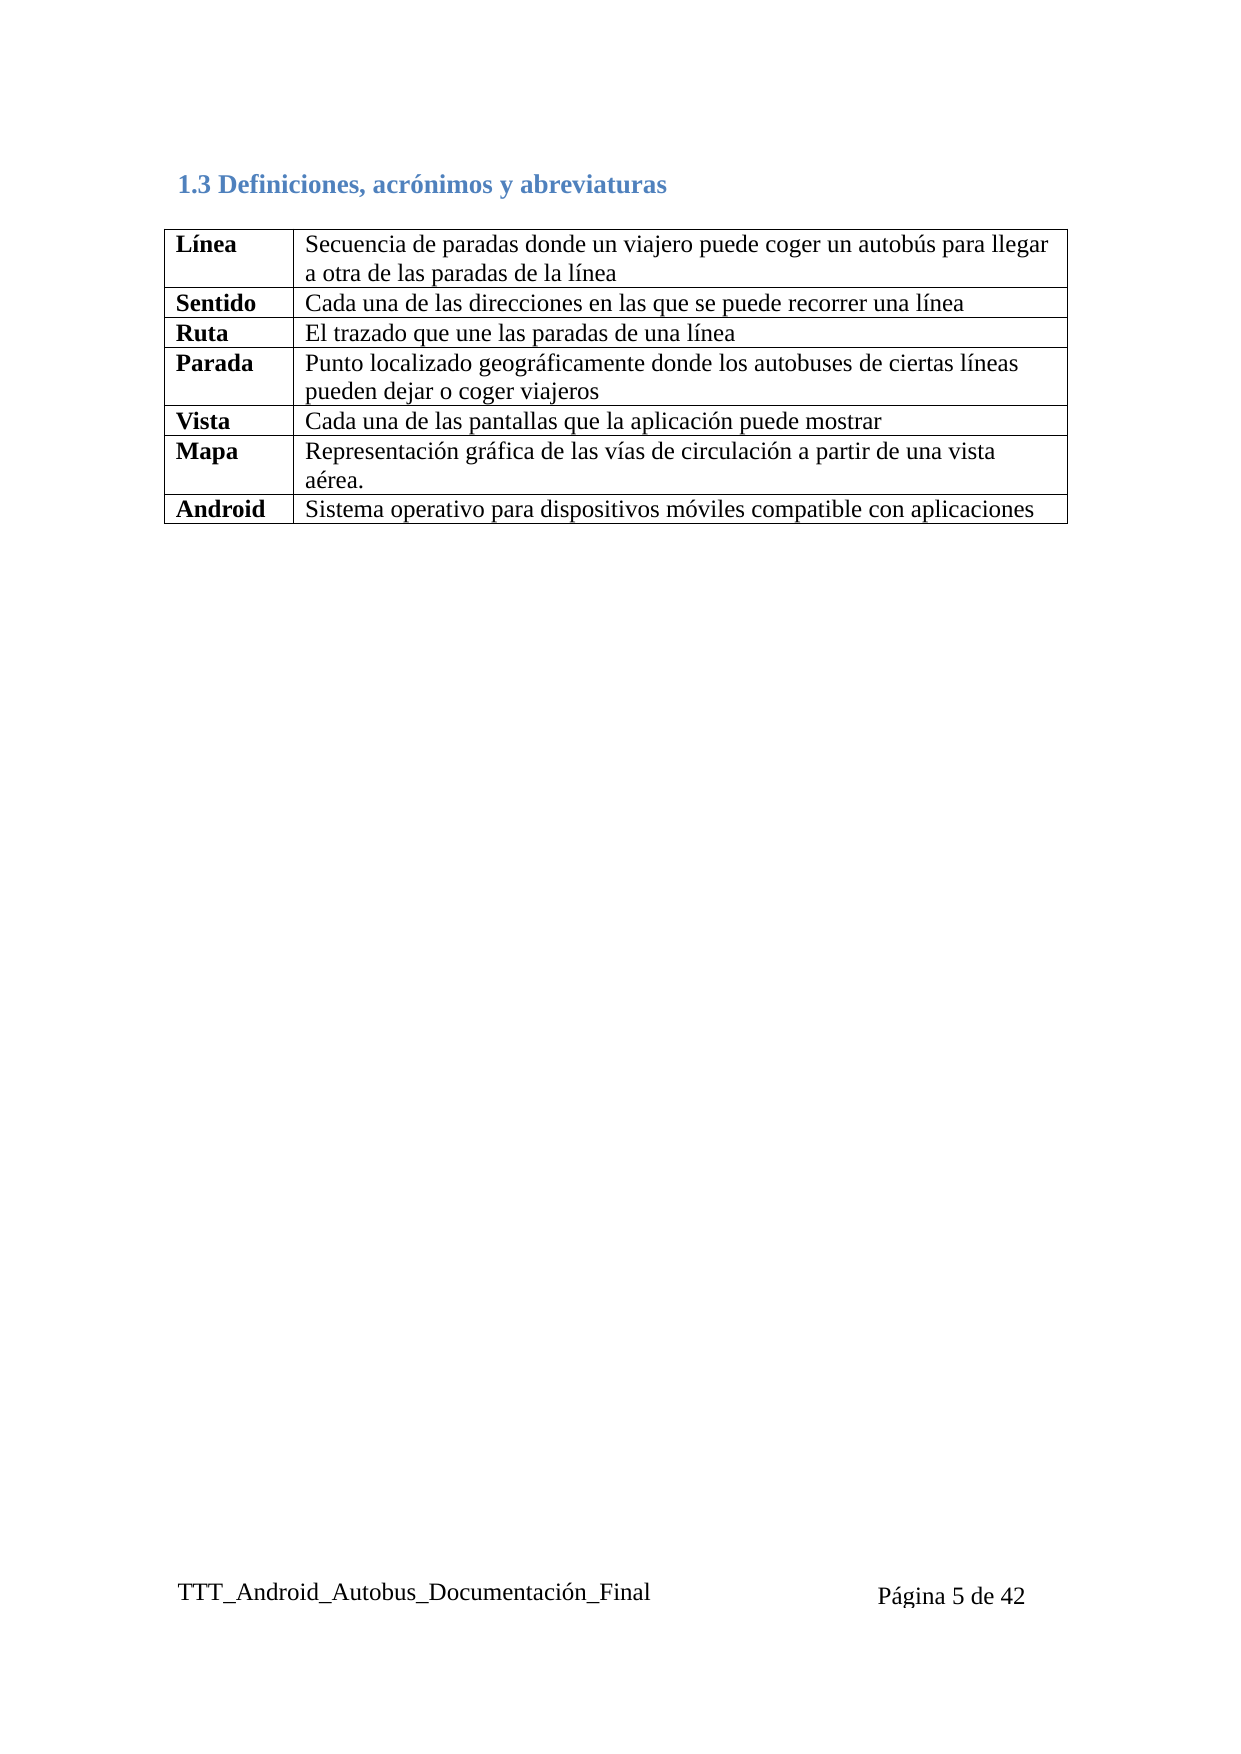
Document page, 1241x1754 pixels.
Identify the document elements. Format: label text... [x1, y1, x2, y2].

table_cell Cada una de las direcciones en las que se puede recorrer una línea [294, 288, 1067, 317]
table_cell Vista [165, 406, 293, 435]
table_cell Android [165, 495, 293, 523]
table_cell Ruta [165, 318, 293, 347]
subtitle 1.3 Definiciones, acrónimos y abreviaturas [177, 168, 1063, 200]
table_cell El trazado que une las paradas de una línea [294, 318, 1067, 347]
table_header Línea [165, 230, 293, 287]
table_cell Parada [165, 348, 293, 405]
table_cell Sentido [165, 288, 293, 317]
table_cell Representación gráfica de las vías de circulación a partir de una vista aérea. [294, 436, 1067, 493]
table_cell Punto localizado geográficamente donde los autobuses de ciertas líneas pueden dejar o coger viajeros [294, 348, 1067, 405]
table_header Secuencia de paradas donde un viajero puede coger un autobús para llegar a otra de las paradas de la línea [294, 230, 1067, 287]
table_cell Cada una de las pantallas que la aplicación puede mostrar [294, 406, 1067, 435]
table_cell Sistema operativo para dispositivos móviles compatible con aplicaciones [294, 495, 1067, 523]
table_cell Mapa [165, 436, 293, 493]
